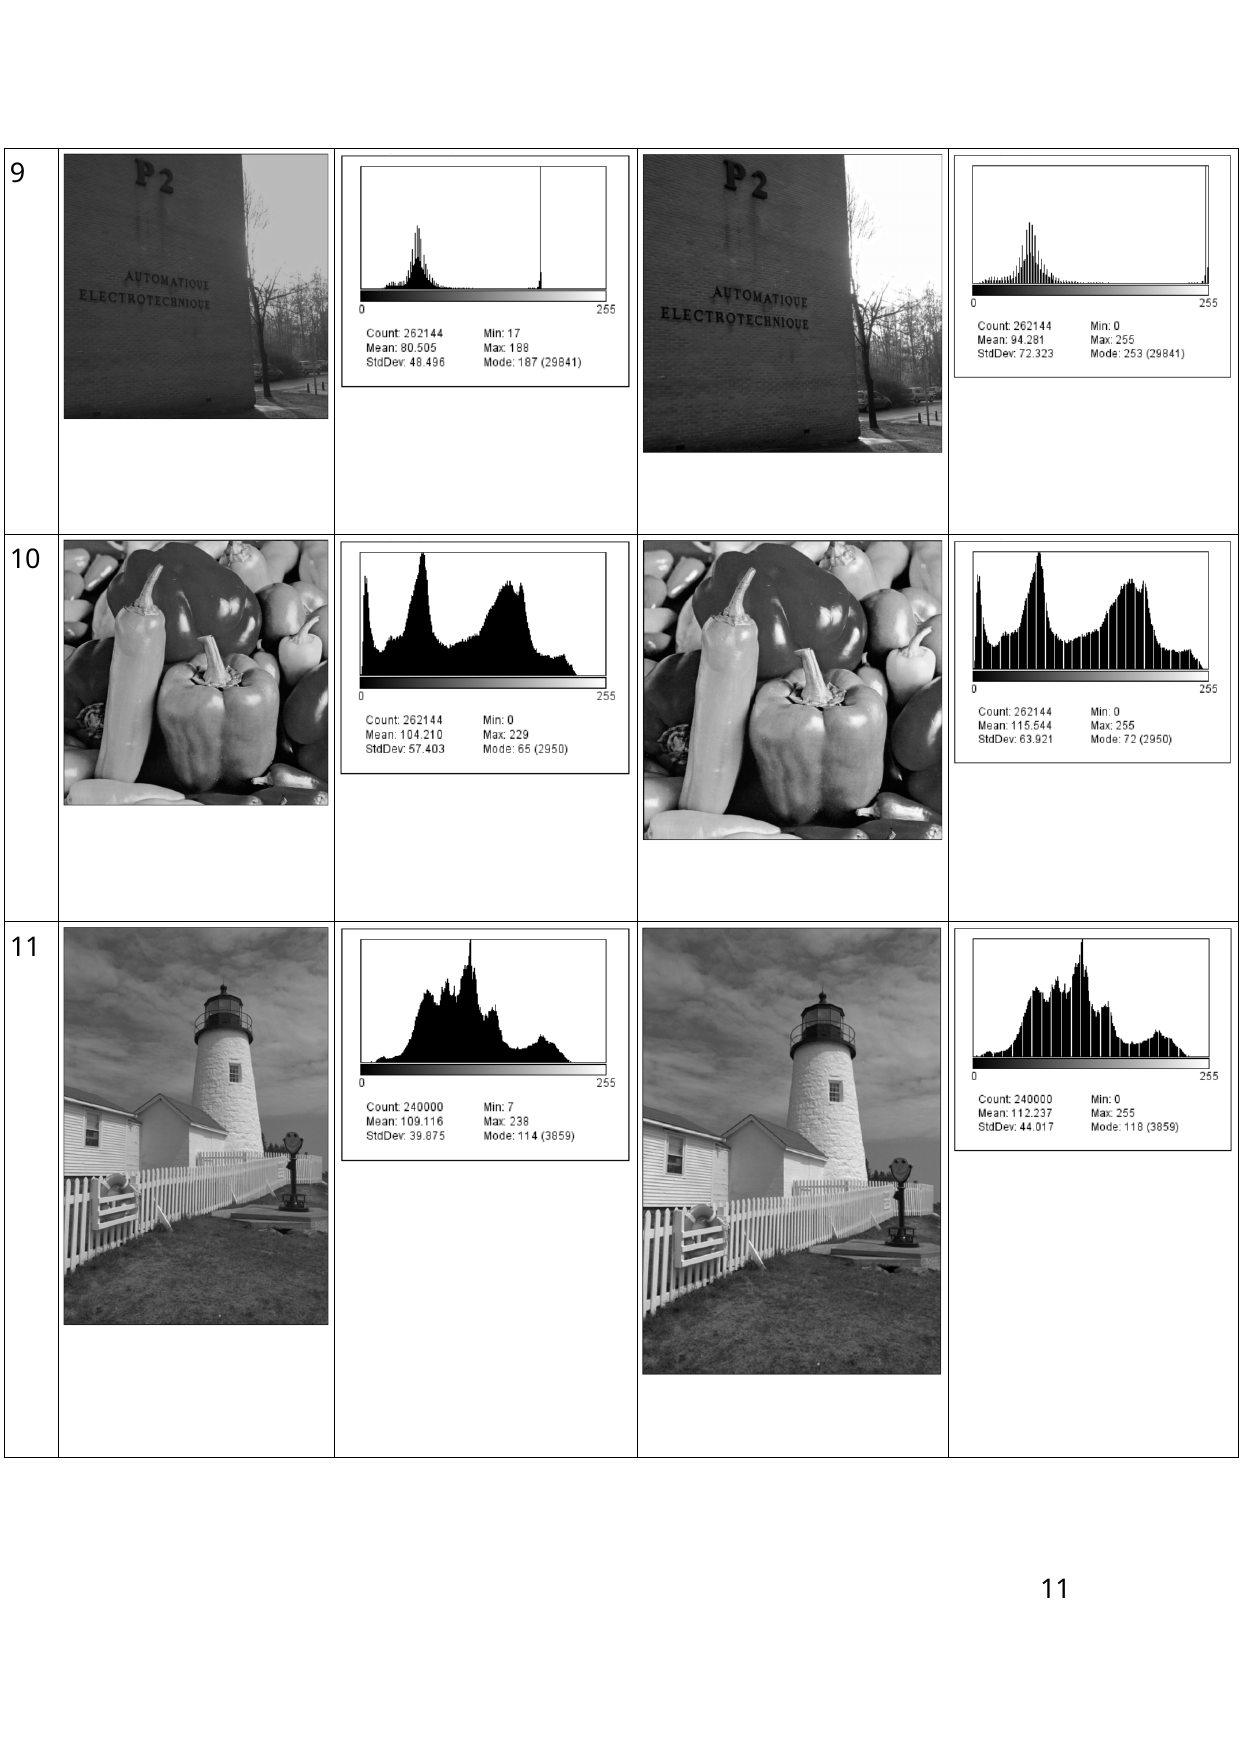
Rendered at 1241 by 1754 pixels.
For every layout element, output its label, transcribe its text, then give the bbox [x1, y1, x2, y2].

table_cell [335, 535, 637, 921]
picture [340, 539, 631, 776]
picture [953, 927, 1233, 1152]
picture [63, 153, 329, 420]
table_cell 10 [5, 535, 58, 921]
table_cell [949, 535, 1238, 921]
table_cell [335, 149, 637, 534]
table_cell 11 [5, 922, 58, 1457]
picture [340, 153, 631, 389]
table_cell [335, 922, 637, 1457]
table_cell [638, 922, 948, 1457]
table_cell [638, 535, 948, 921]
table_cell [638, 149, 948, 534]
picture [63, 539, 329, 806]
table_cell [949, 149, 1238, 534]
picture [340, 927, 631, 1162]
table_cell [59, 922, 334, 1457]
picture [953, 153, 1233, 380]
picture [642, 927, 943, 1376]
picture [642, 539, 943, 841]
picture [63, 927, 329, 1327]
table_cell 9 [5, 149, 58, 534]
table_cell [949, 922, 1238, 1457]
table_cell [59, 535, 334, 921]
picture [642, 153, 943, 453]
picture [953, 539, 1233, 765]
table_cell [59, 149, 334, 534]
